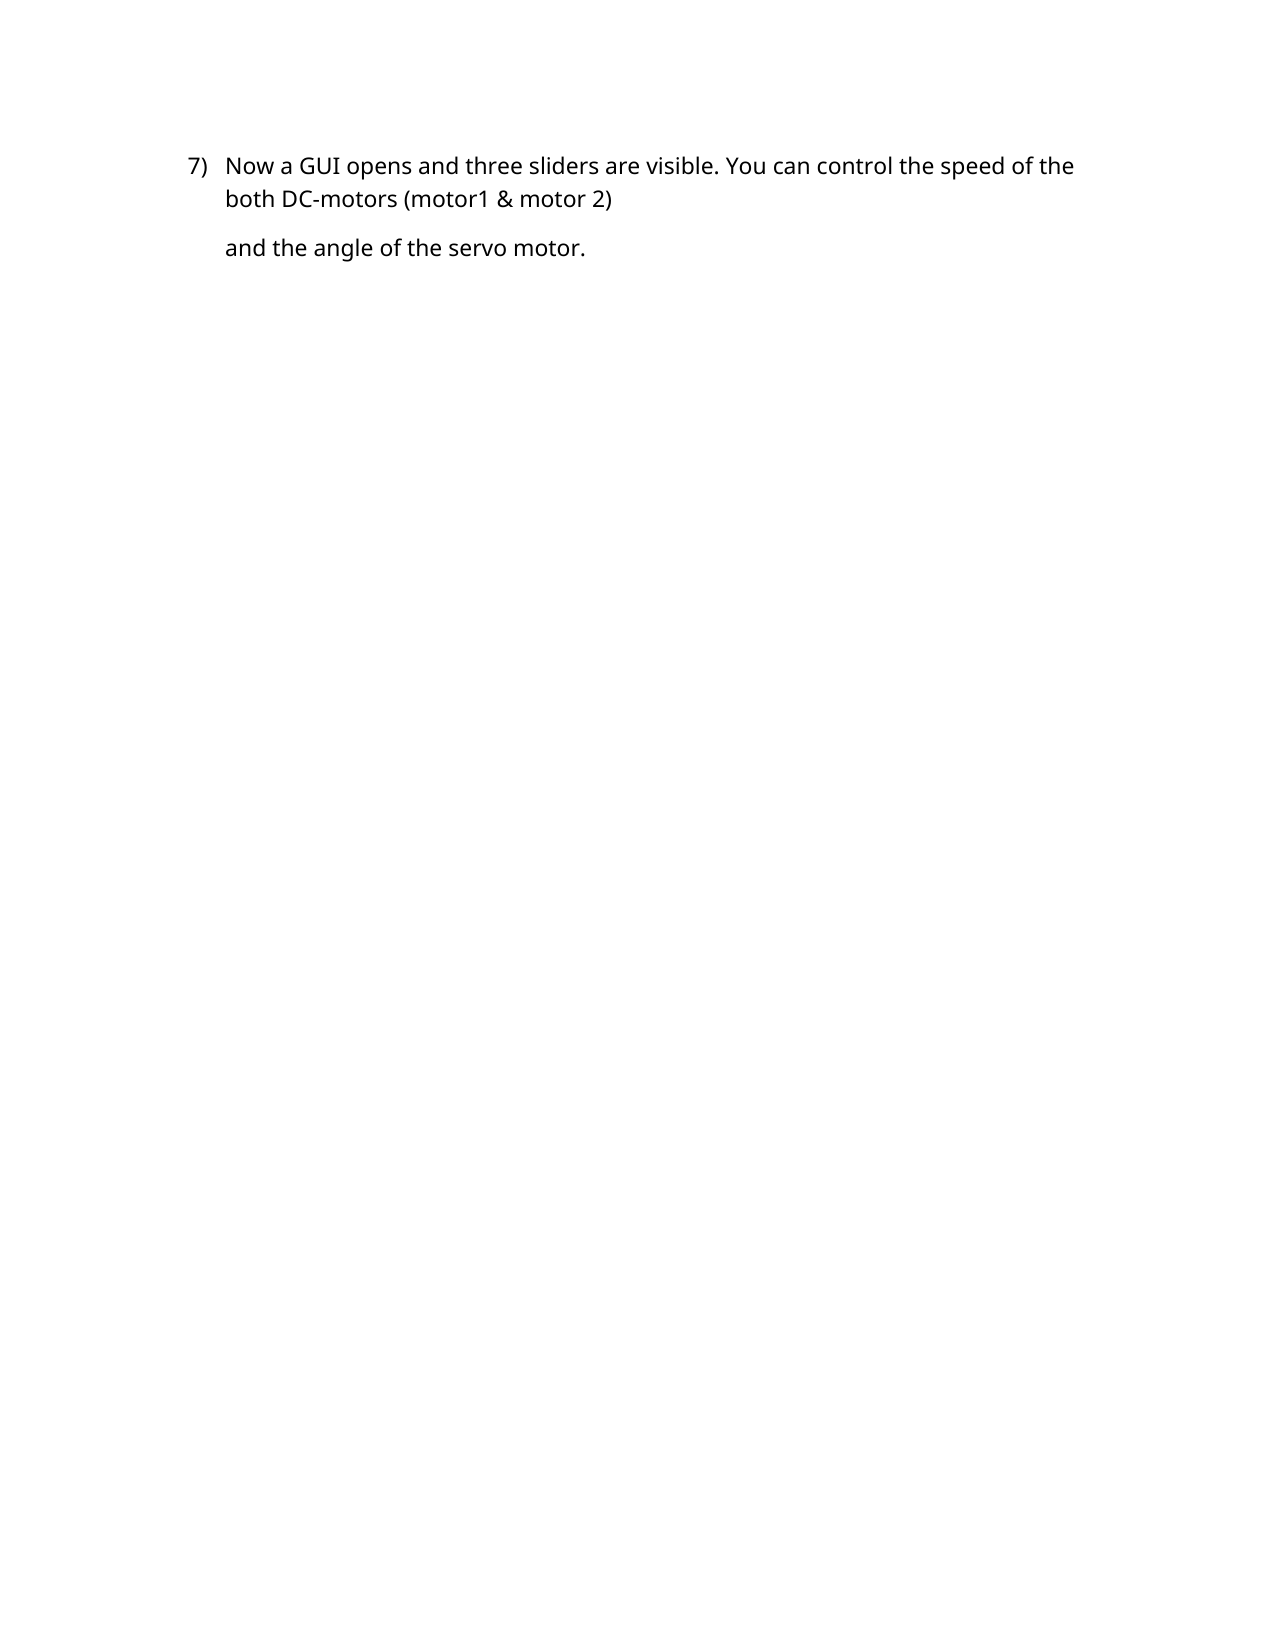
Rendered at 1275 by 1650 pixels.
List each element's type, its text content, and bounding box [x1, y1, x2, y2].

text and the angle of the servo motor. [225, 232, 1125, 263]
list Now a GUI opens and three sliders are visible. You can control the speed of the both DC-motors (motor1 & motor 2) [187, 150, 1125, 214]
